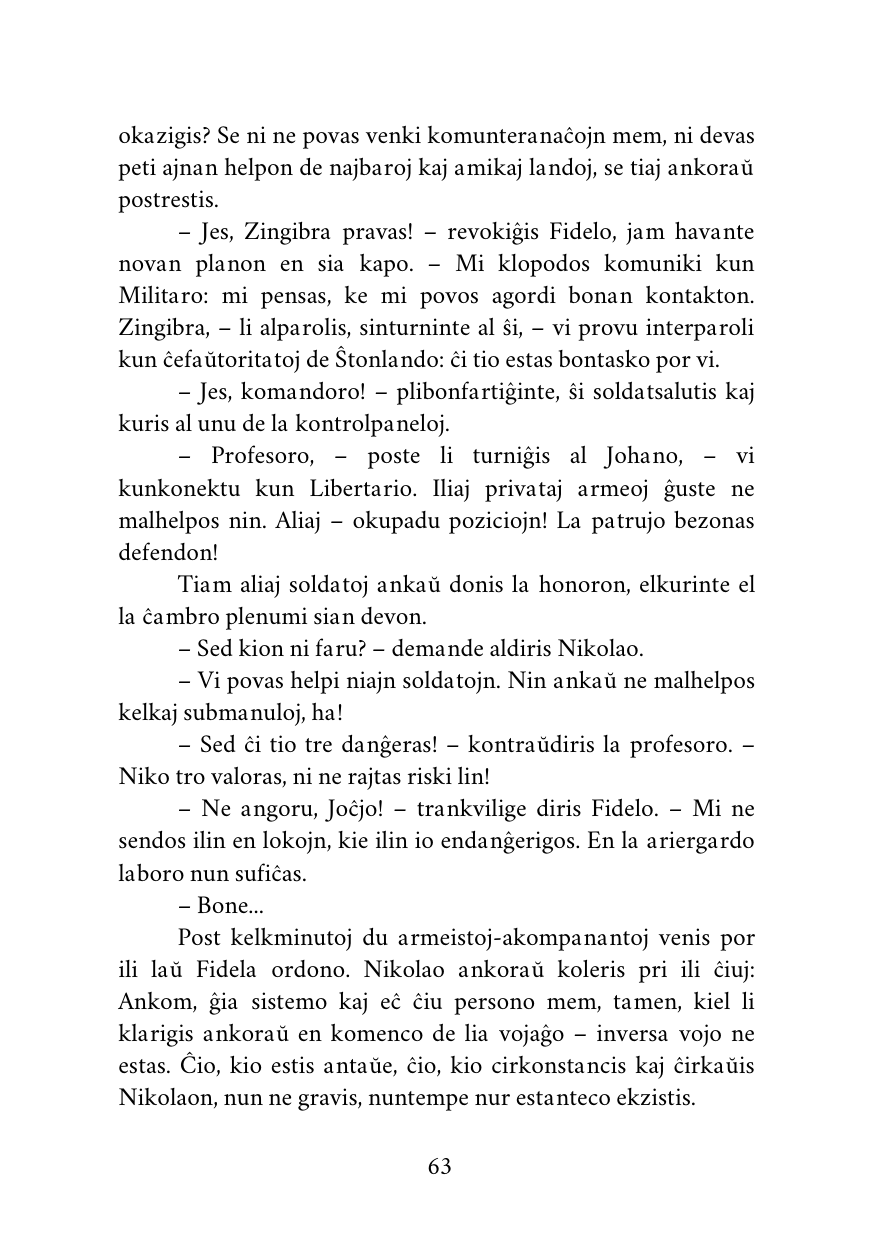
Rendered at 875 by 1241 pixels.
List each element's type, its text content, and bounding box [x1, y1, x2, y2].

text okazigis? Se ni ne povas venki komunteranaĉojn mem, ni devas peti ajnan helpon de najbaroj kaj amikaj landoj, se tiaj ankoraŭ postrestis. [118, 118, 756, 214]
text – Bone... [118, 888, 756, 920]
text – Jes, Zingibra pravas! – revokiĝis Fidelo, jam havante novan planon en sia kapo. – Mi klopodos komuniki kun Militaro: mi pensas, ke mi povos agordi bonan kontakton. Zingibra, – li alparolis, sinturninte al ŝi, – vi provu interparoli kun ĉefaŭtoritatoj de Ŝtonlando: ĉi tio estas bontasko por vi. [118, 214, 756, 375]
text Post kelkminutoj du armeistoj-akompanantoj venis por ili laŭ Fidela ordono. Nikolao ankoraŭ koleris pri ili ĉiuj: Ankom, ĝia sistemo kaj eĉ ĉiu persono mem, tamen, kiel li klarigis ankoraŭ en komenco de lia vojaĝo – inversa vojo ne estas. Ĉio, kio estis antaŭe, ĉio, kio cirkonstancis kaj ĉirkaŭis Nikolaon, nun ne gravis, nuntempe nur estanteco ekzistis. [118, 920, 756, 1113]
text – Profesoro, – poste li turniĝis al Johano, – vi kunkonektu kun Libertario. Iliaj privataj armeoj ĝuste ne malhelpos nin. Aliaj – okupadu poziciojn! La patrujo bezonas defendon! [118, 439, 756, 567]
text – Vi povas helpi niajn soldatojn. Nin ankaŭ ne malhelpos kelkaj submanuloj, ha! [118, 663, 756, 728]
text – Sed ĉi tio tre danĝeras! – kontraŭdiris la profesoro. – Niko tro valoras, ni ne rajtas riski lin! [118, 728, 756, 792]
text – Jes, komandoro! – plibonfartiĝinte, ŝi soldatsalutis kaj kuris al unu de la kontrolpaneloj. [118, 375, 756, 439]
text – Ne angoru, Joĉjo! – trankvilige diris Fidelo. – Mi ne sendos ilin en lokojn, kie ilin io endanĝerigos. En la ariergardo laboro nun sufiĉas. [118, 792, 756, 888]
text – Sed kion ni faru? – demande aldiris Nikolao. [118, 631, 756, 663]
text Tiam aliaj soldatoj ankaŭ donis la honoron, elkurinte el la ĉambro plenumi sian devon. [118, 567, 756, 631]
